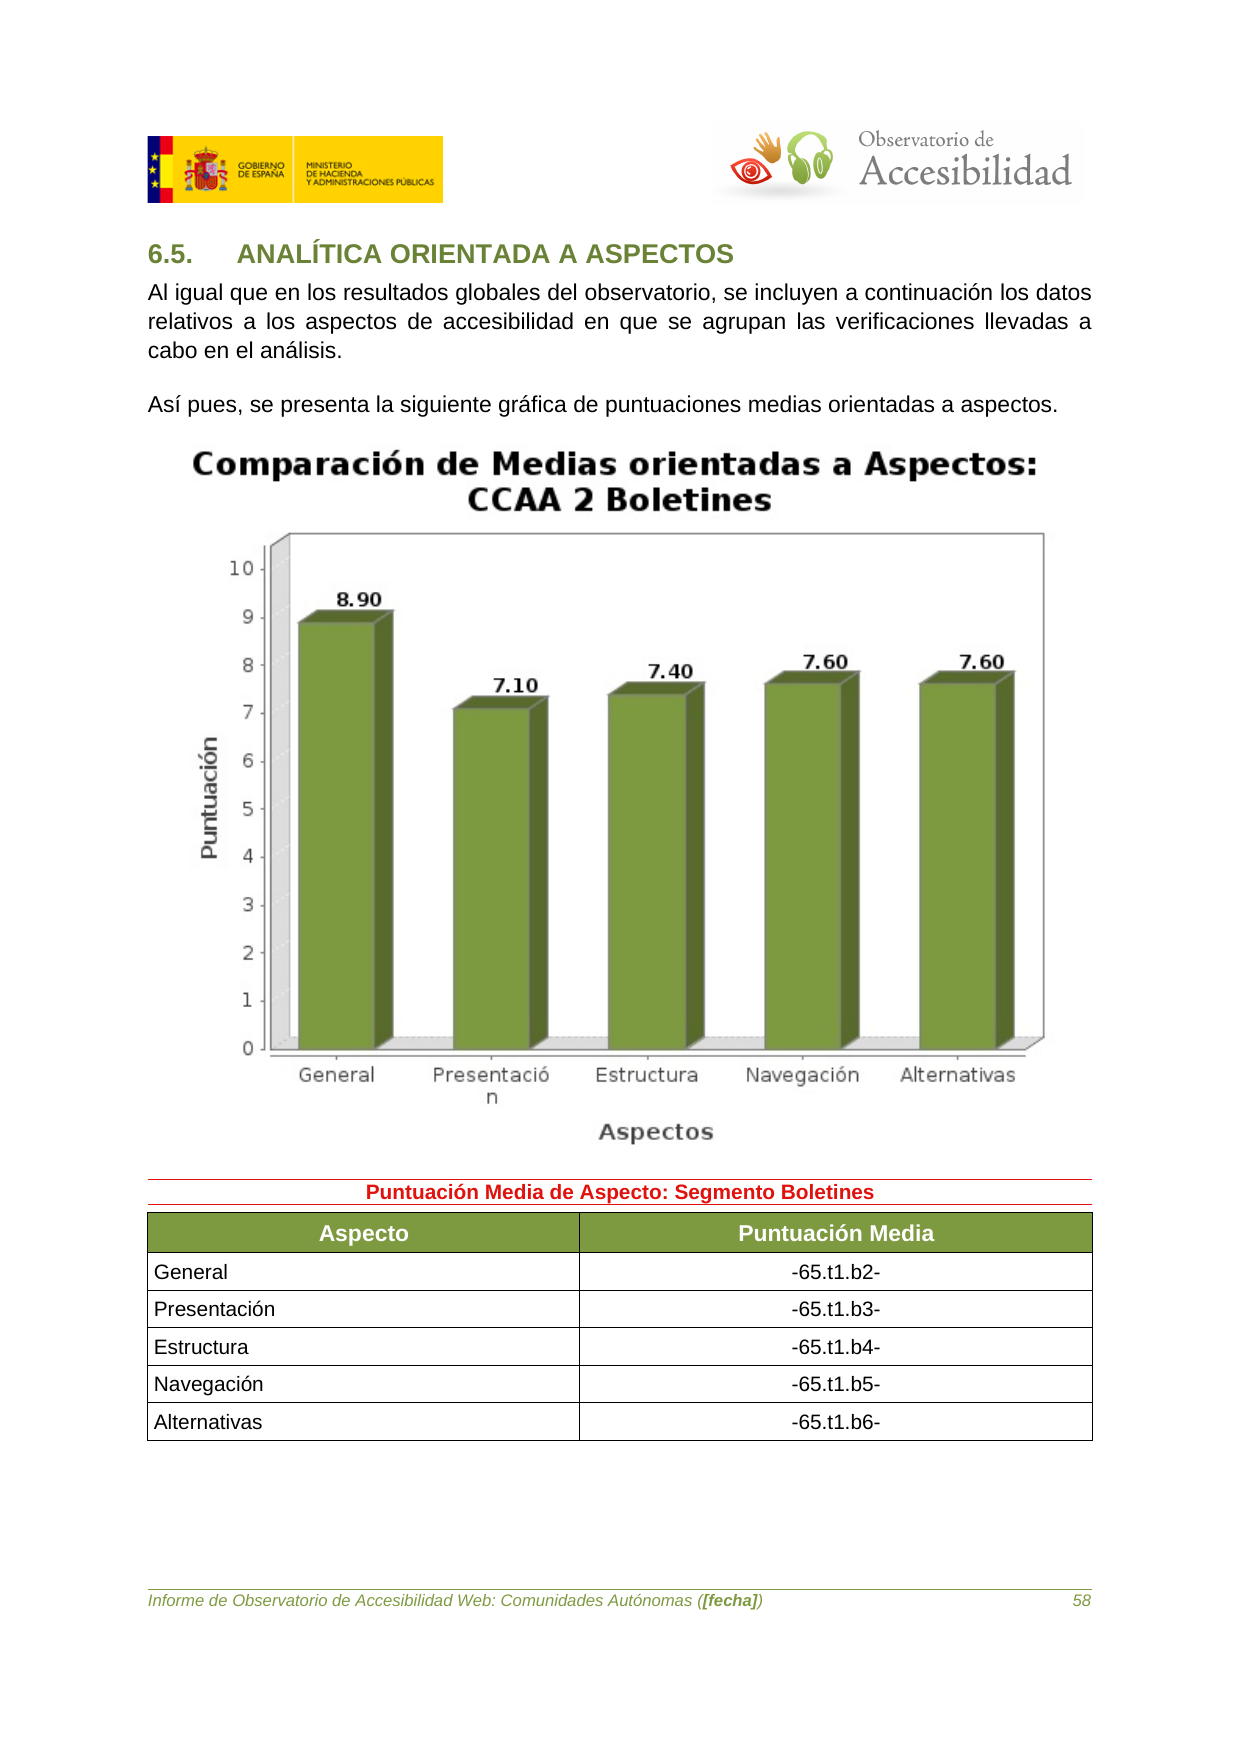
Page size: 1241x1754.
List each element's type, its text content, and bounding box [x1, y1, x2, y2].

table_header Aspecto [148, 1213, 579, 1252]
table_header Puntuación Media [580, 1213, 1092, 1252]
text Puntuación Media de Aspecto: Segmento Boletines [148, 1180, 1092, 1204]
table_cell General [148, 1253, 579, 1290]
table_cell Navegación [148, 1366, 579, 1402]
table_cell Presentación [148, 1291, 579, 1327]
table_cell -65.t1.b6- [580, 1403, 1092, 1440]
picture [710, 122, 1086, 205]
text Al igual que en los resultados globales del observatorio, se incluyen a continuación los datos relativos a los aspectos de accesibilidad en que se agrupan las verificaciones llevadas a cabo en el análisis. [148, 279, 1092, 363]
picture [147, 136, 443, 203]
table_cell -65.t1.b4- [580, 1328, 1092, 1365]
table_cell Estructura [148, 1328, 579, 1365]
list Analítica orientada a aspectos [148, 238, 1092, 269]
table_cell Alternativas [148, 1403, 579, 1440]
table_cell -65.t1.b5- [580, 1366, 1092, 1402]
table_cell -65.t1.b3- [580, 1291, 1092, 1327]
text Así pues, se presenta la siguiente gráfica de puntuaciones medias orientadas a aspectos. [148, 391, 1092, 417]
picture [178, 444, 1062, 1154]
table_cell -65.t1.b2- [580, 1253, 1092, 1290]
